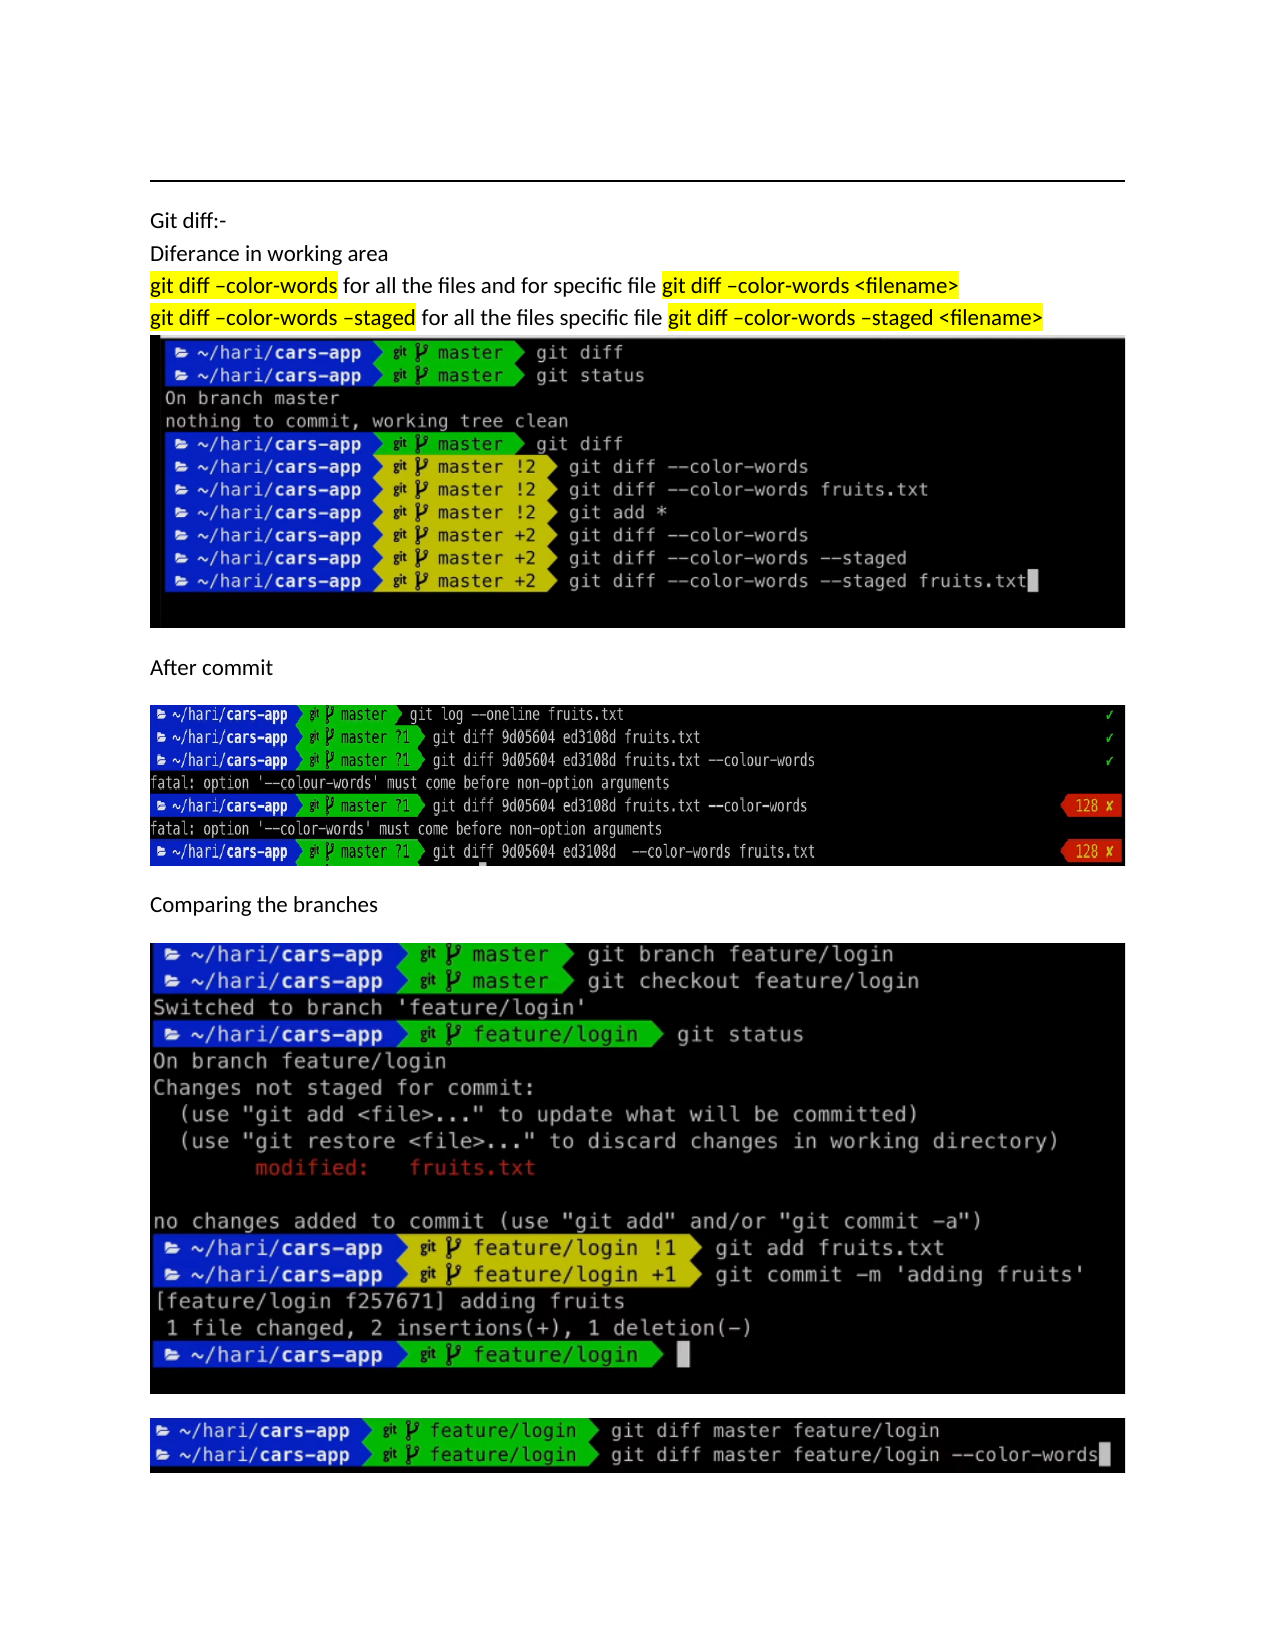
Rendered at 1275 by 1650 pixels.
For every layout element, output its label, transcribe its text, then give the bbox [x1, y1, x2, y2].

text git diff –color-words for all the files and for specific file git diff –color-words <filename> [150, 271, 1125, 299]
text Comparing the branches [150, 890, 1125, 918]
text Diferance in working area [150, 239, 1125, 267]
text git diff –color-words –staged for all the files specific file git diff –color-words –staged <filename> [150, 303, 1125, 331]
text Git diff:- [150, 207, 1125, 235]
text After commit [150, 653, 1125, 681]
